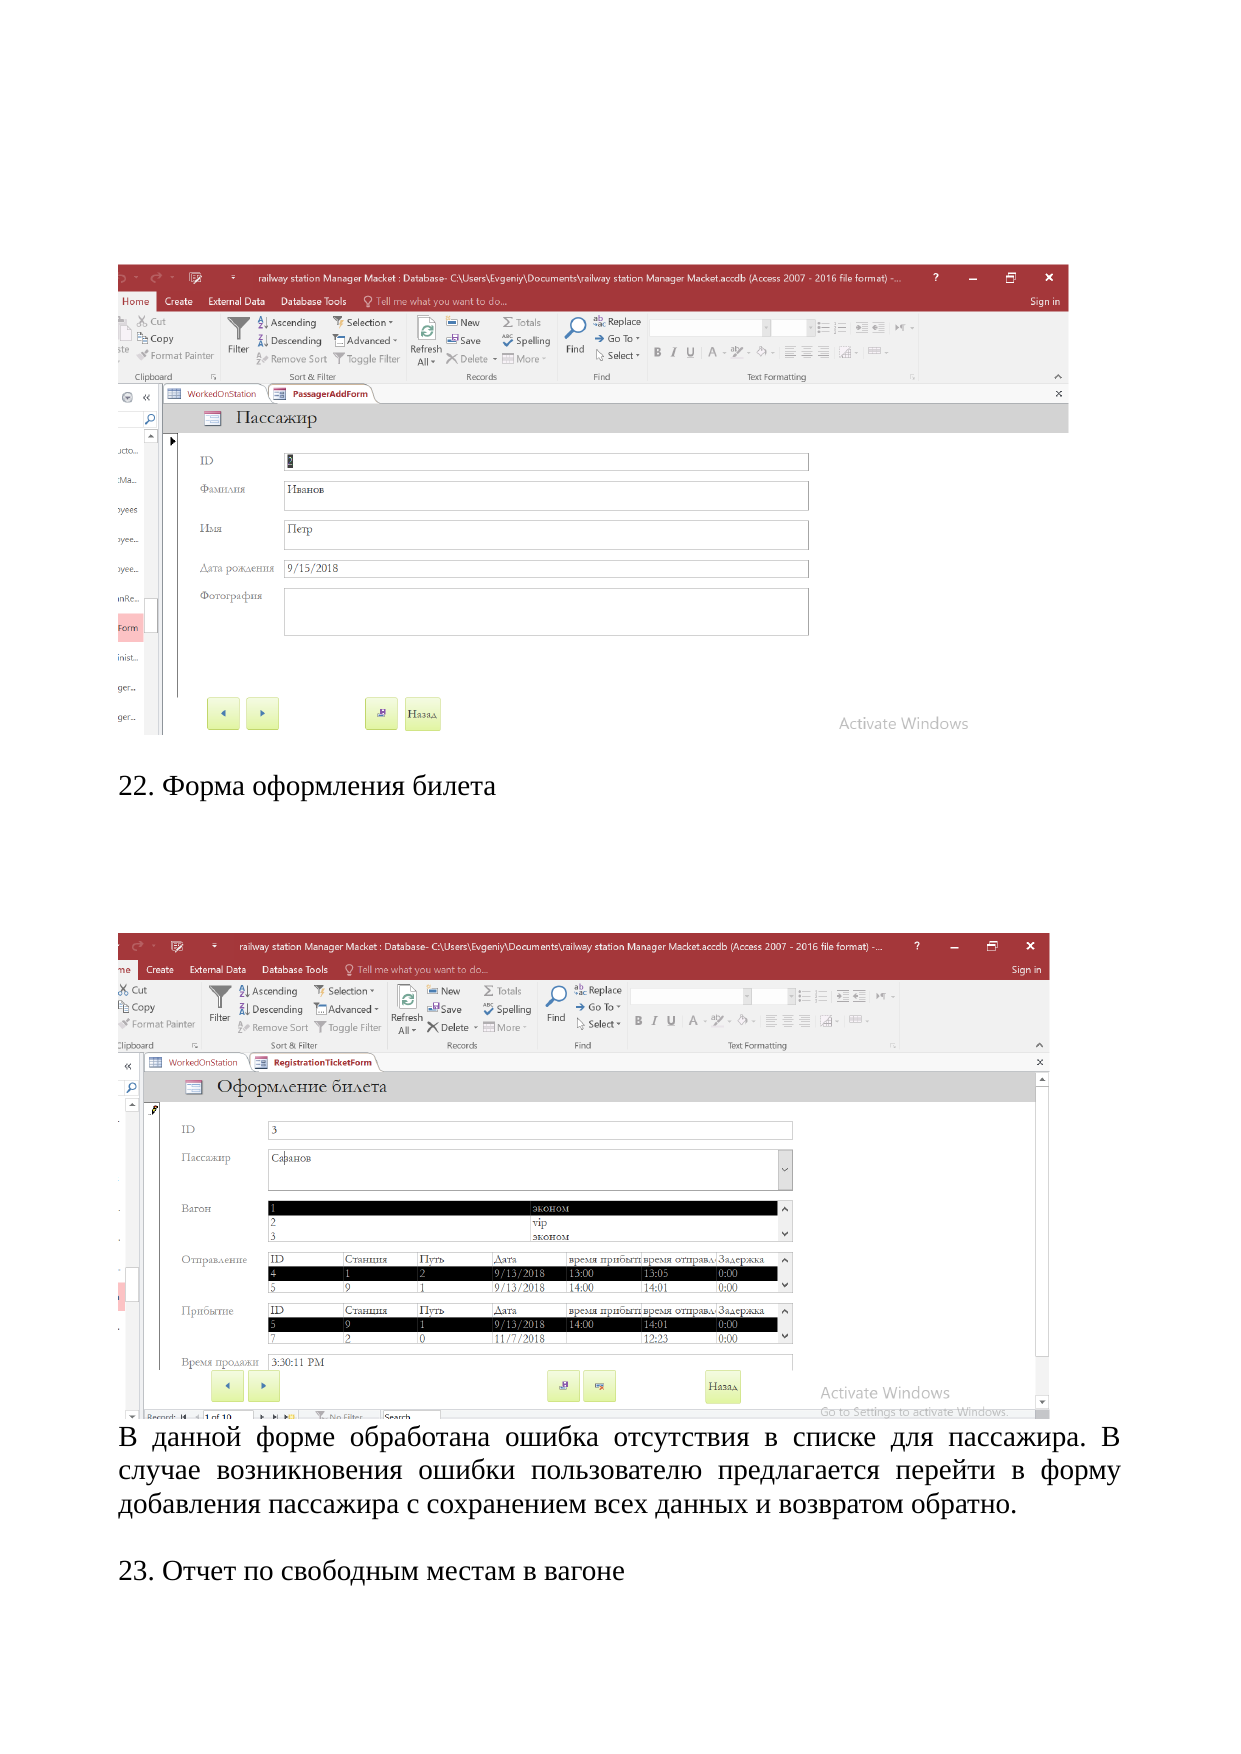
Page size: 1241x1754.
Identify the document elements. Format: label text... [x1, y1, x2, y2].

text В данной форме обработана ошибка отсутствия в списке для пассажира. В случае возникновения ошибки пользователю предлагается перейти в форму добавления пассажира с сохранением всех данных и возвратом обратно. [118, 1419, 1122, 1519]
text 23. Отчет по свободным местам в вагоне [118, 1553, 1122, 1586]
text 22. Форма оформления билета [118, 768, 1122, 802]
picture [118, 802, 1123, 1419]
picture [118, 118, 1123, 735]
